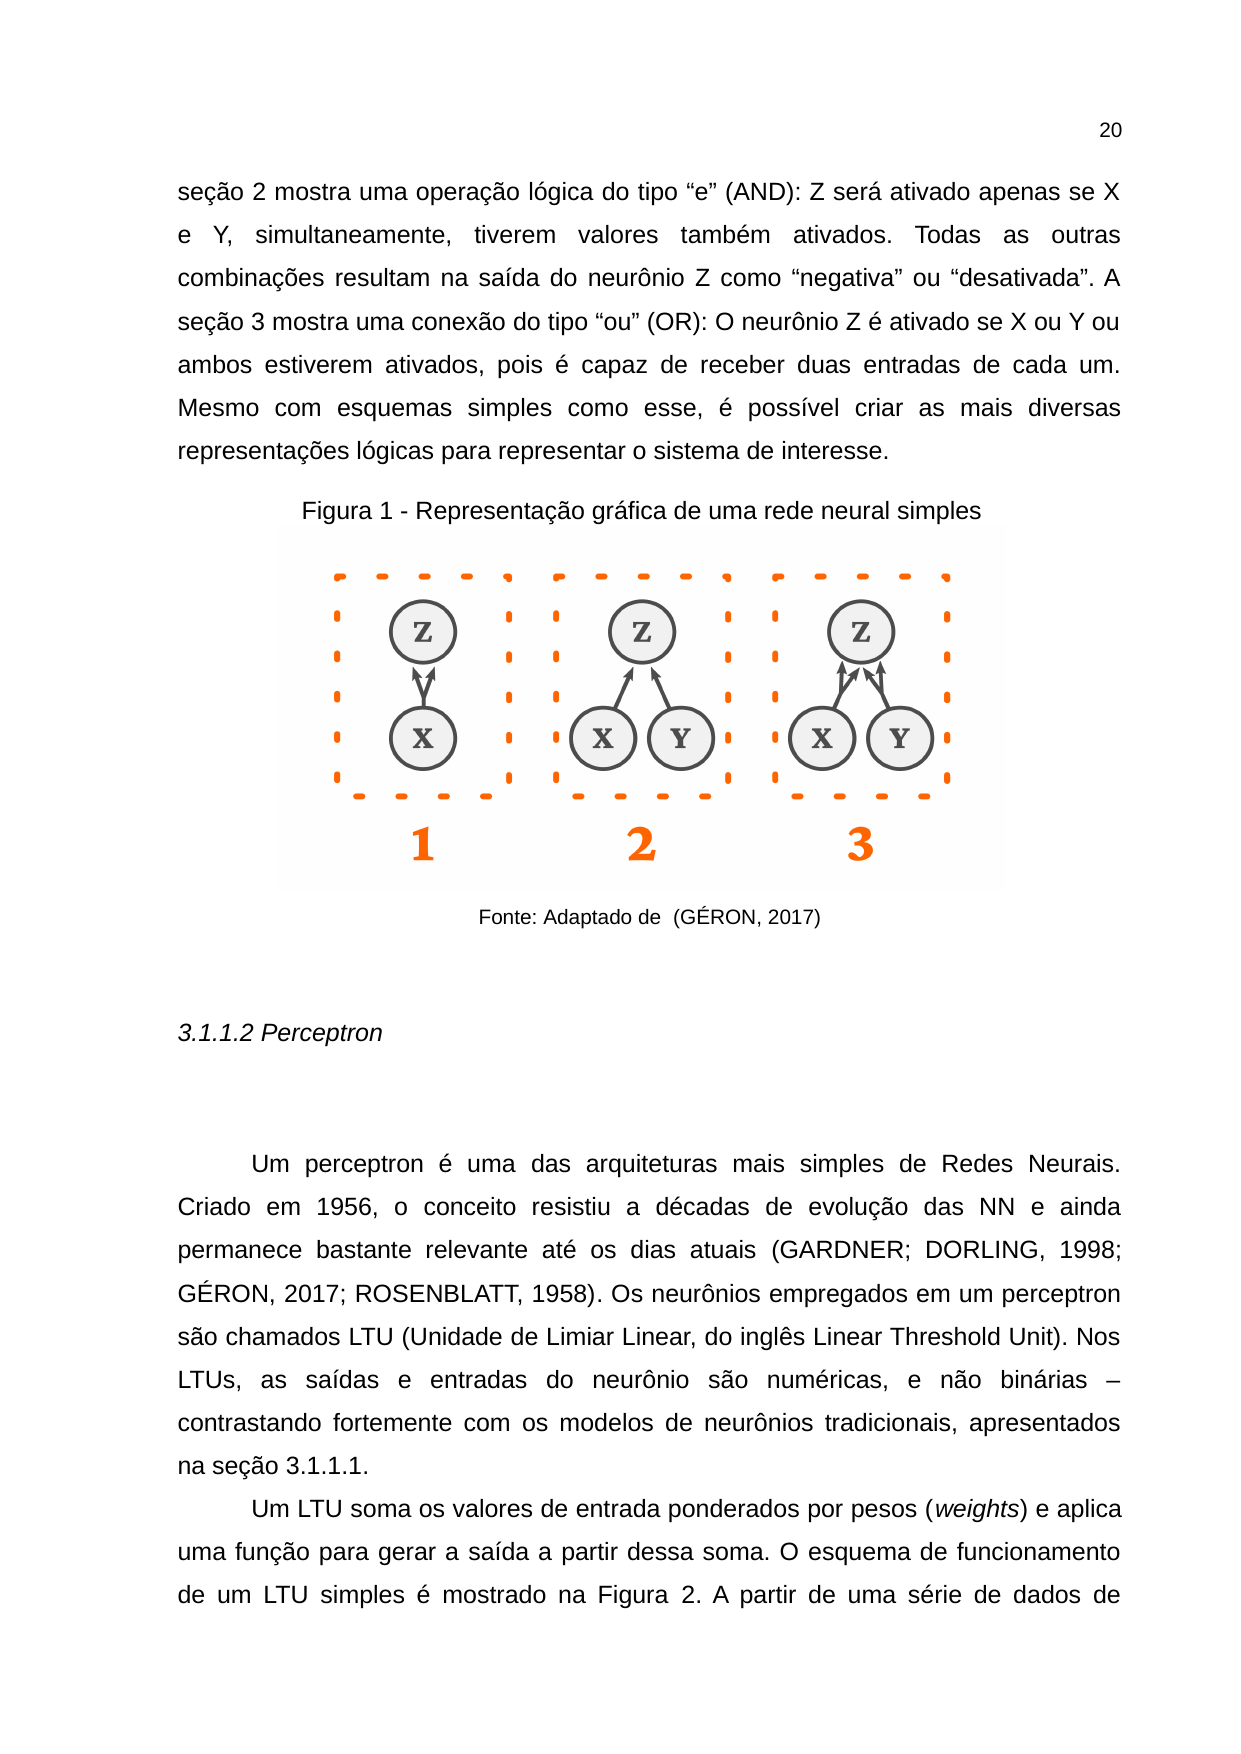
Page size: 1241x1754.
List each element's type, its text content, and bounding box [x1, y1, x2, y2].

picture [278, 525, 1006, 891]
subtitle Perceptron [177, 1017, 1122, 1046]
text Figura 1 - Representação gráfica de uma rede neural simples [258, 496, 1026, 525]
text Um LTU soma os valores de entrada ponderados por pesos (weights) e aplica uma função para gerar a saída a partir dessa soma. O esquema de funcionamento de um LTU simples é mostrado na Figura 2. A partir de uma série de dados de [177, 1494, 1122, 1609]
text Um perceptron é uma das arquiteturas mais simples de Redes Neurais. Criado em 1956, o conceito resistiu a décadas de evolução das NN e ainda permanece bastante relevante até os dias atuais (GARDNER; DORLING, 1998; GÉRON, 2017; ROSENBLATT, 1958). Os neurônios empregados em um perceptron são chamados LTU (Unidade de Limiar Linear, do inglês Linear Threshold Unit). Nos LTUs, as saídas e entradas do neurônio são numéricas, e não binárias – contrastando fortemente com os modelos de neurônios tradicionais, apresentados na seção 3.1.1.1. [177, 1149, 1122, 1480]
text Fonte: Adaptado de (GÉRON, 2017) [177, 479, 1122, 929]
text seção 2 mostra uma operação lógica do tipo “e” (AND): Z será ativado apenas se X e Y, simultaneamente, tiverem valores também ativados. Todas as outras combinações resultam na saída do neurônio Z como “negativa” ou “desativada”. A seção 3 mostra uma conexão do tipo “ou” (OR): O neurônio Z é ativado se X ou Y ou ambos estiverem ativados, pois é capaz de receber duas entradas de cada um. Mesmo com esquemas simples como esse, é possível criar as mais diversas representações lógicas para representar o sistema de interesse. [177, 177, 1122, 464]
